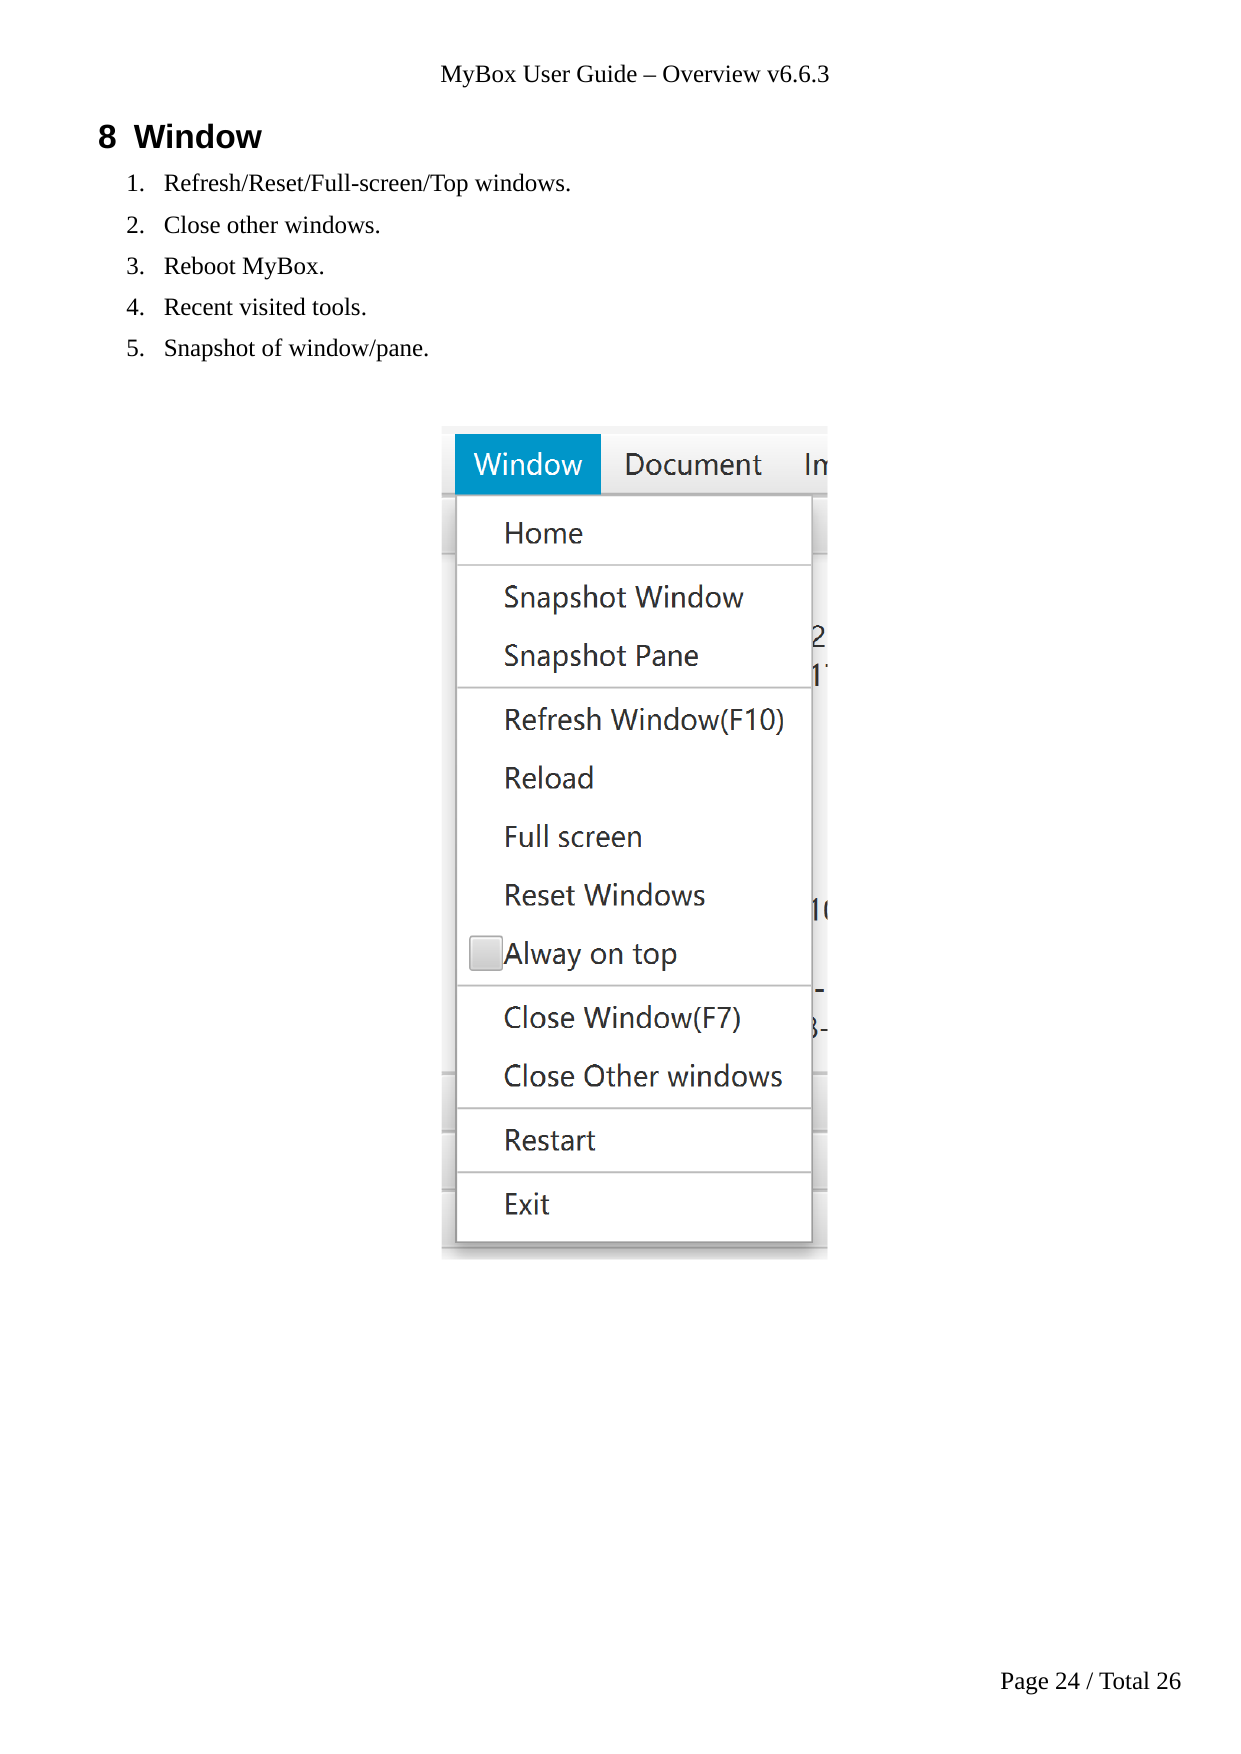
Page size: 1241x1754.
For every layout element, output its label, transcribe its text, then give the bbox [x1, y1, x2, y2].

list Reboot MyBox. [126, 251, 1181, 280]
list Refresh/Reset/Full-screen/Top windows. [126, 168, 1181, 197]
list Snapshot of window/pane. [126, 333, 1181, 362]
subtitle Window [88, 117, 1181, 156]
list Close other windows. [126, 210, 1181, 238]
picture [441, 416, 828, 1260]
list Recent visited tools. [126, 292, 1181, 321]
